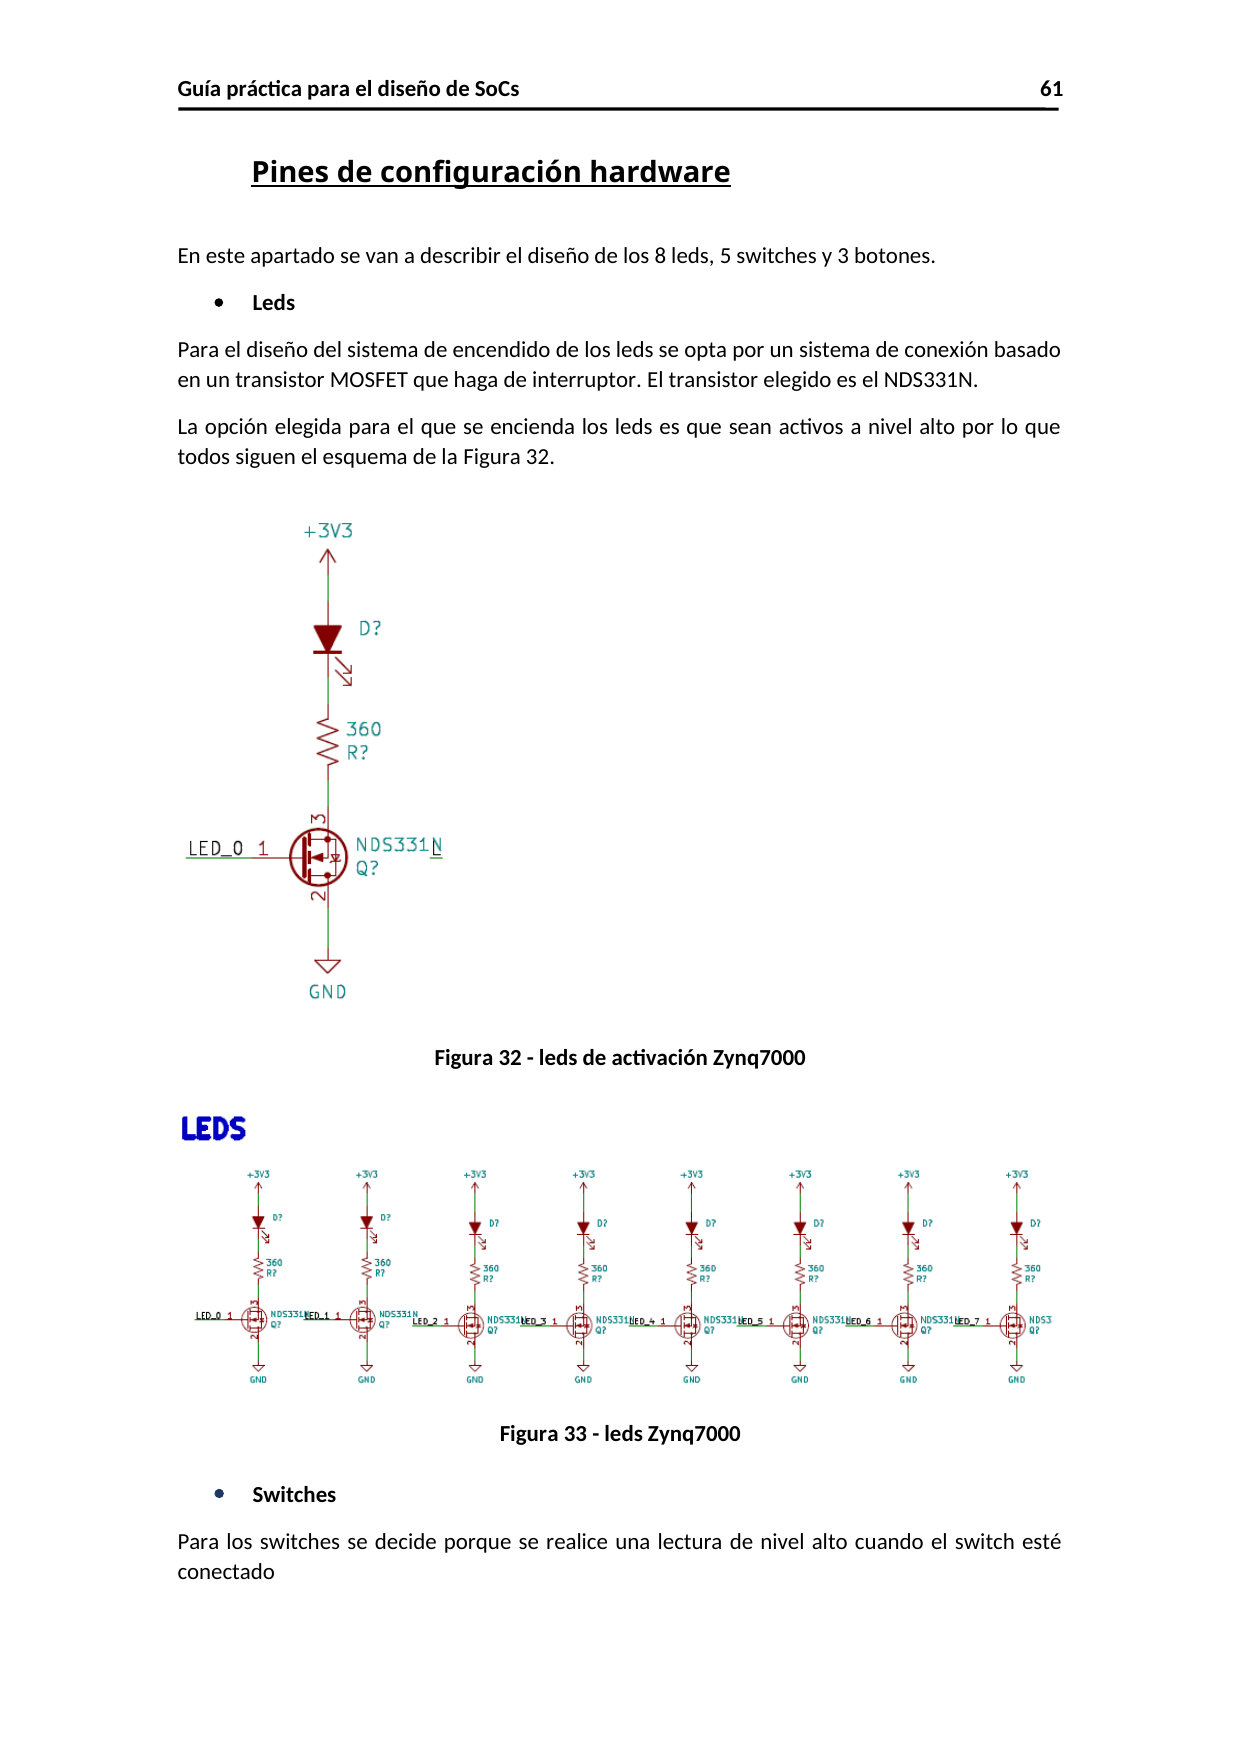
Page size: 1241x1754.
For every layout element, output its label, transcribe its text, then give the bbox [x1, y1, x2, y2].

list Switches [215, 1480, 1063, 1508]
list Leds [215, 288, 1063, 316]
picture [177, 489, 443, 1017]
text Para los switches se decide porque se realice una lectura de nivel alto cuando el switch esté conectado [177, 1527, 1063, 1585]
subtitle Pines de configuración hardware [251, 152, 1063, 191]
text Figura 32 - leds de activación Zynq7000 [177, 1043, 1063, 1071]
text Figura 33 - leds Zynq7000 [177, 1419, 1063, 1447]
text En este apartado se van a describir el diseño de los 8 leds, 5 switches y 3 botones. [177, 241, 1063, 269]
text Para el diseño del sistema de encendido de los leds se opta por un sistema de conexión basado en un transistor MOSFET que haga de interruptor. El transistor elegido es el NDS331N. [177, 335, 1063, 393]
picture [177, 1104, 1053, 1392]
text La opción elegida para el que se encienda los leds es que sean activos a nivel alto por lo que todos siguen el esquema de la Figura 32. [177, 412, 1063, 471]
